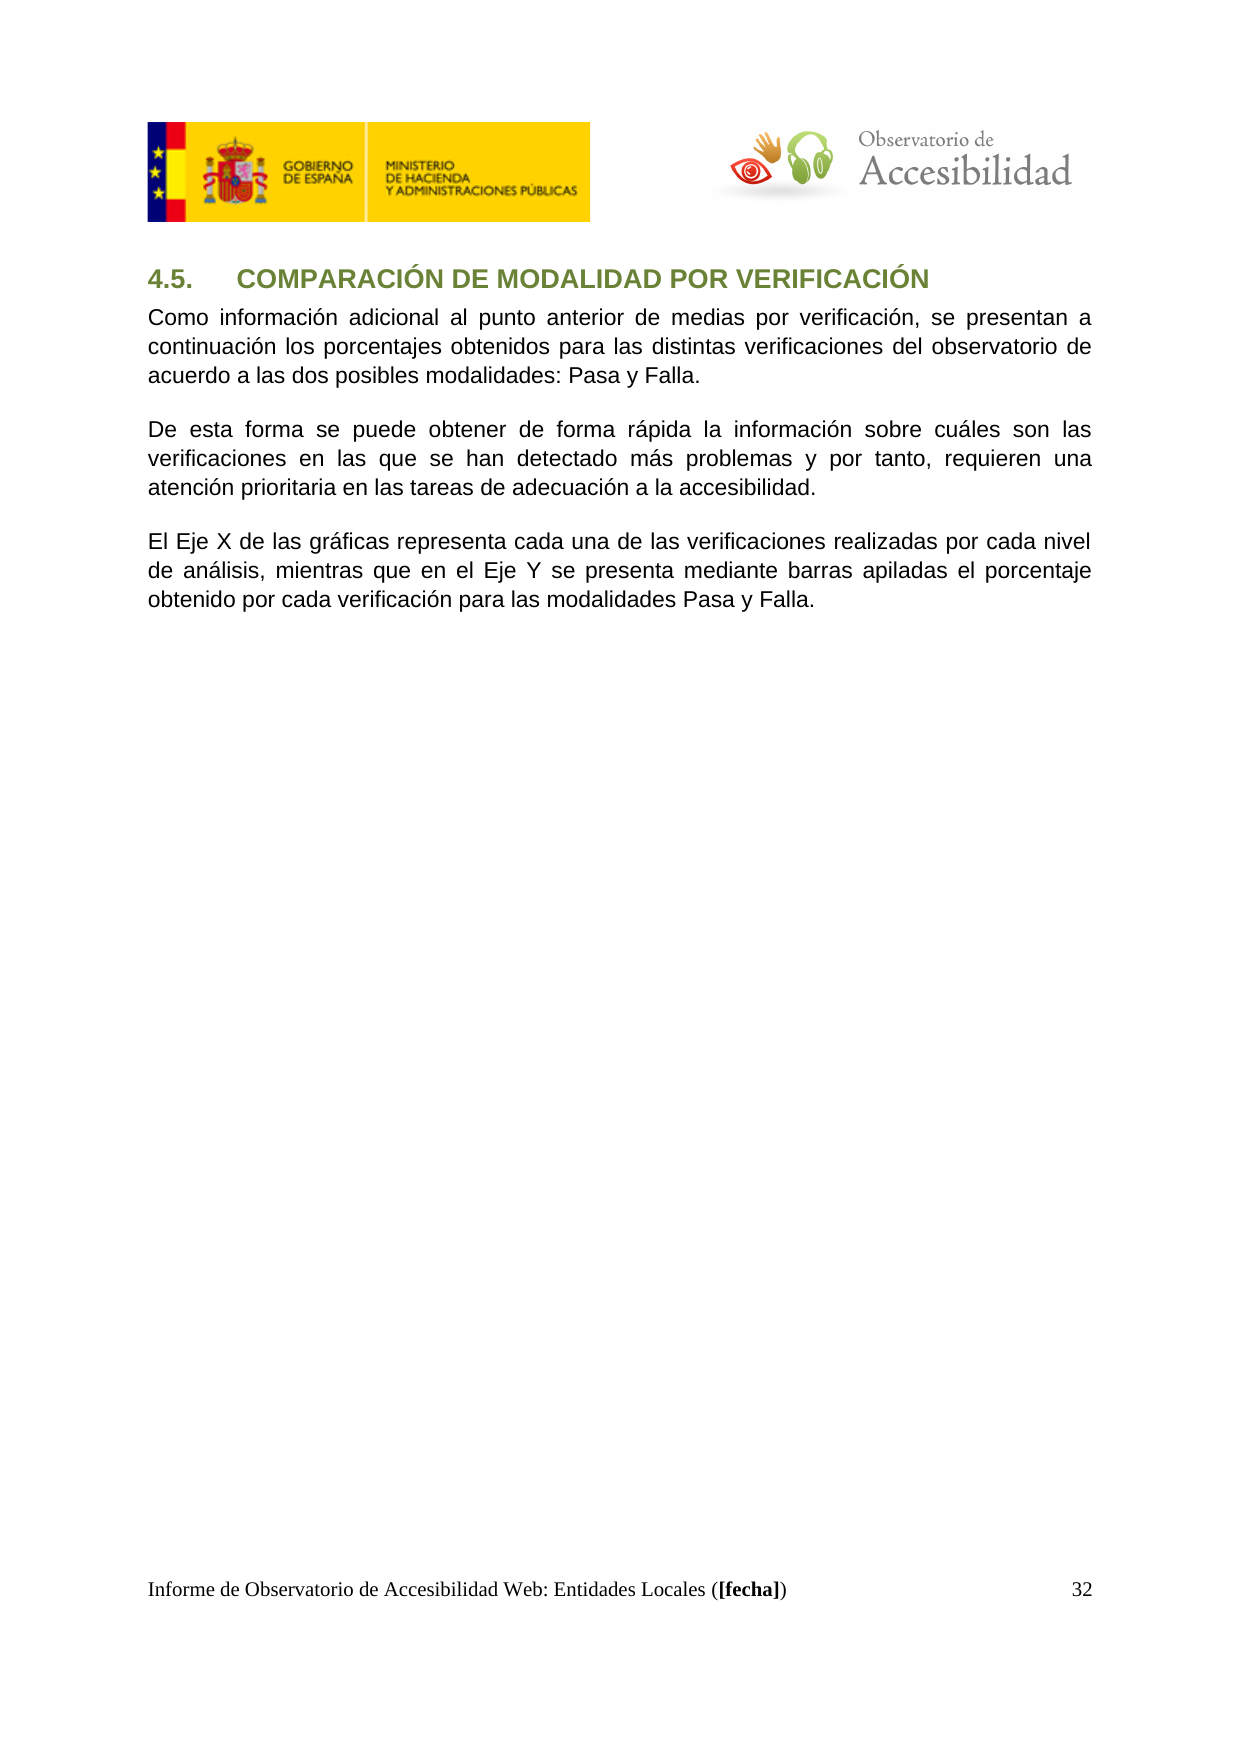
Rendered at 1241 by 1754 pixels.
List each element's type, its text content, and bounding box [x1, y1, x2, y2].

text De esta forma se puede obtener de forma rápida la información sobre cuáles son las verificaciones en las que se han detectado más problemas y por tanto, requieren una atención prioritaria en las tareas de adecuación a la accesibilidad. [148, 416, 1092, 500]
picture [710, 122, 1086, 205]
text Como información adicional al punto anterior de medias por verificación, se presentan a continuación los porcentajes obtenidos para las distintas verificaciones del observatorio de acuerdo a las dos posibles modalidades: Pasa y Falla. [148, 304, 1092, 388]
list Comparación de Modalidad por Verificación [148, 263, 1092, 294]
text El Eje X de las gráficas representa cada una de las verificaciones realizadas por cada nivel de análisis, mientras que en el Eje Y se presenta mediante barras apiladas el porcentaje obtenido por cada verificación para las modalidades Pasa y Falla. [148, 528, 1092, 612]
picture [147, 122, 591, 222]
